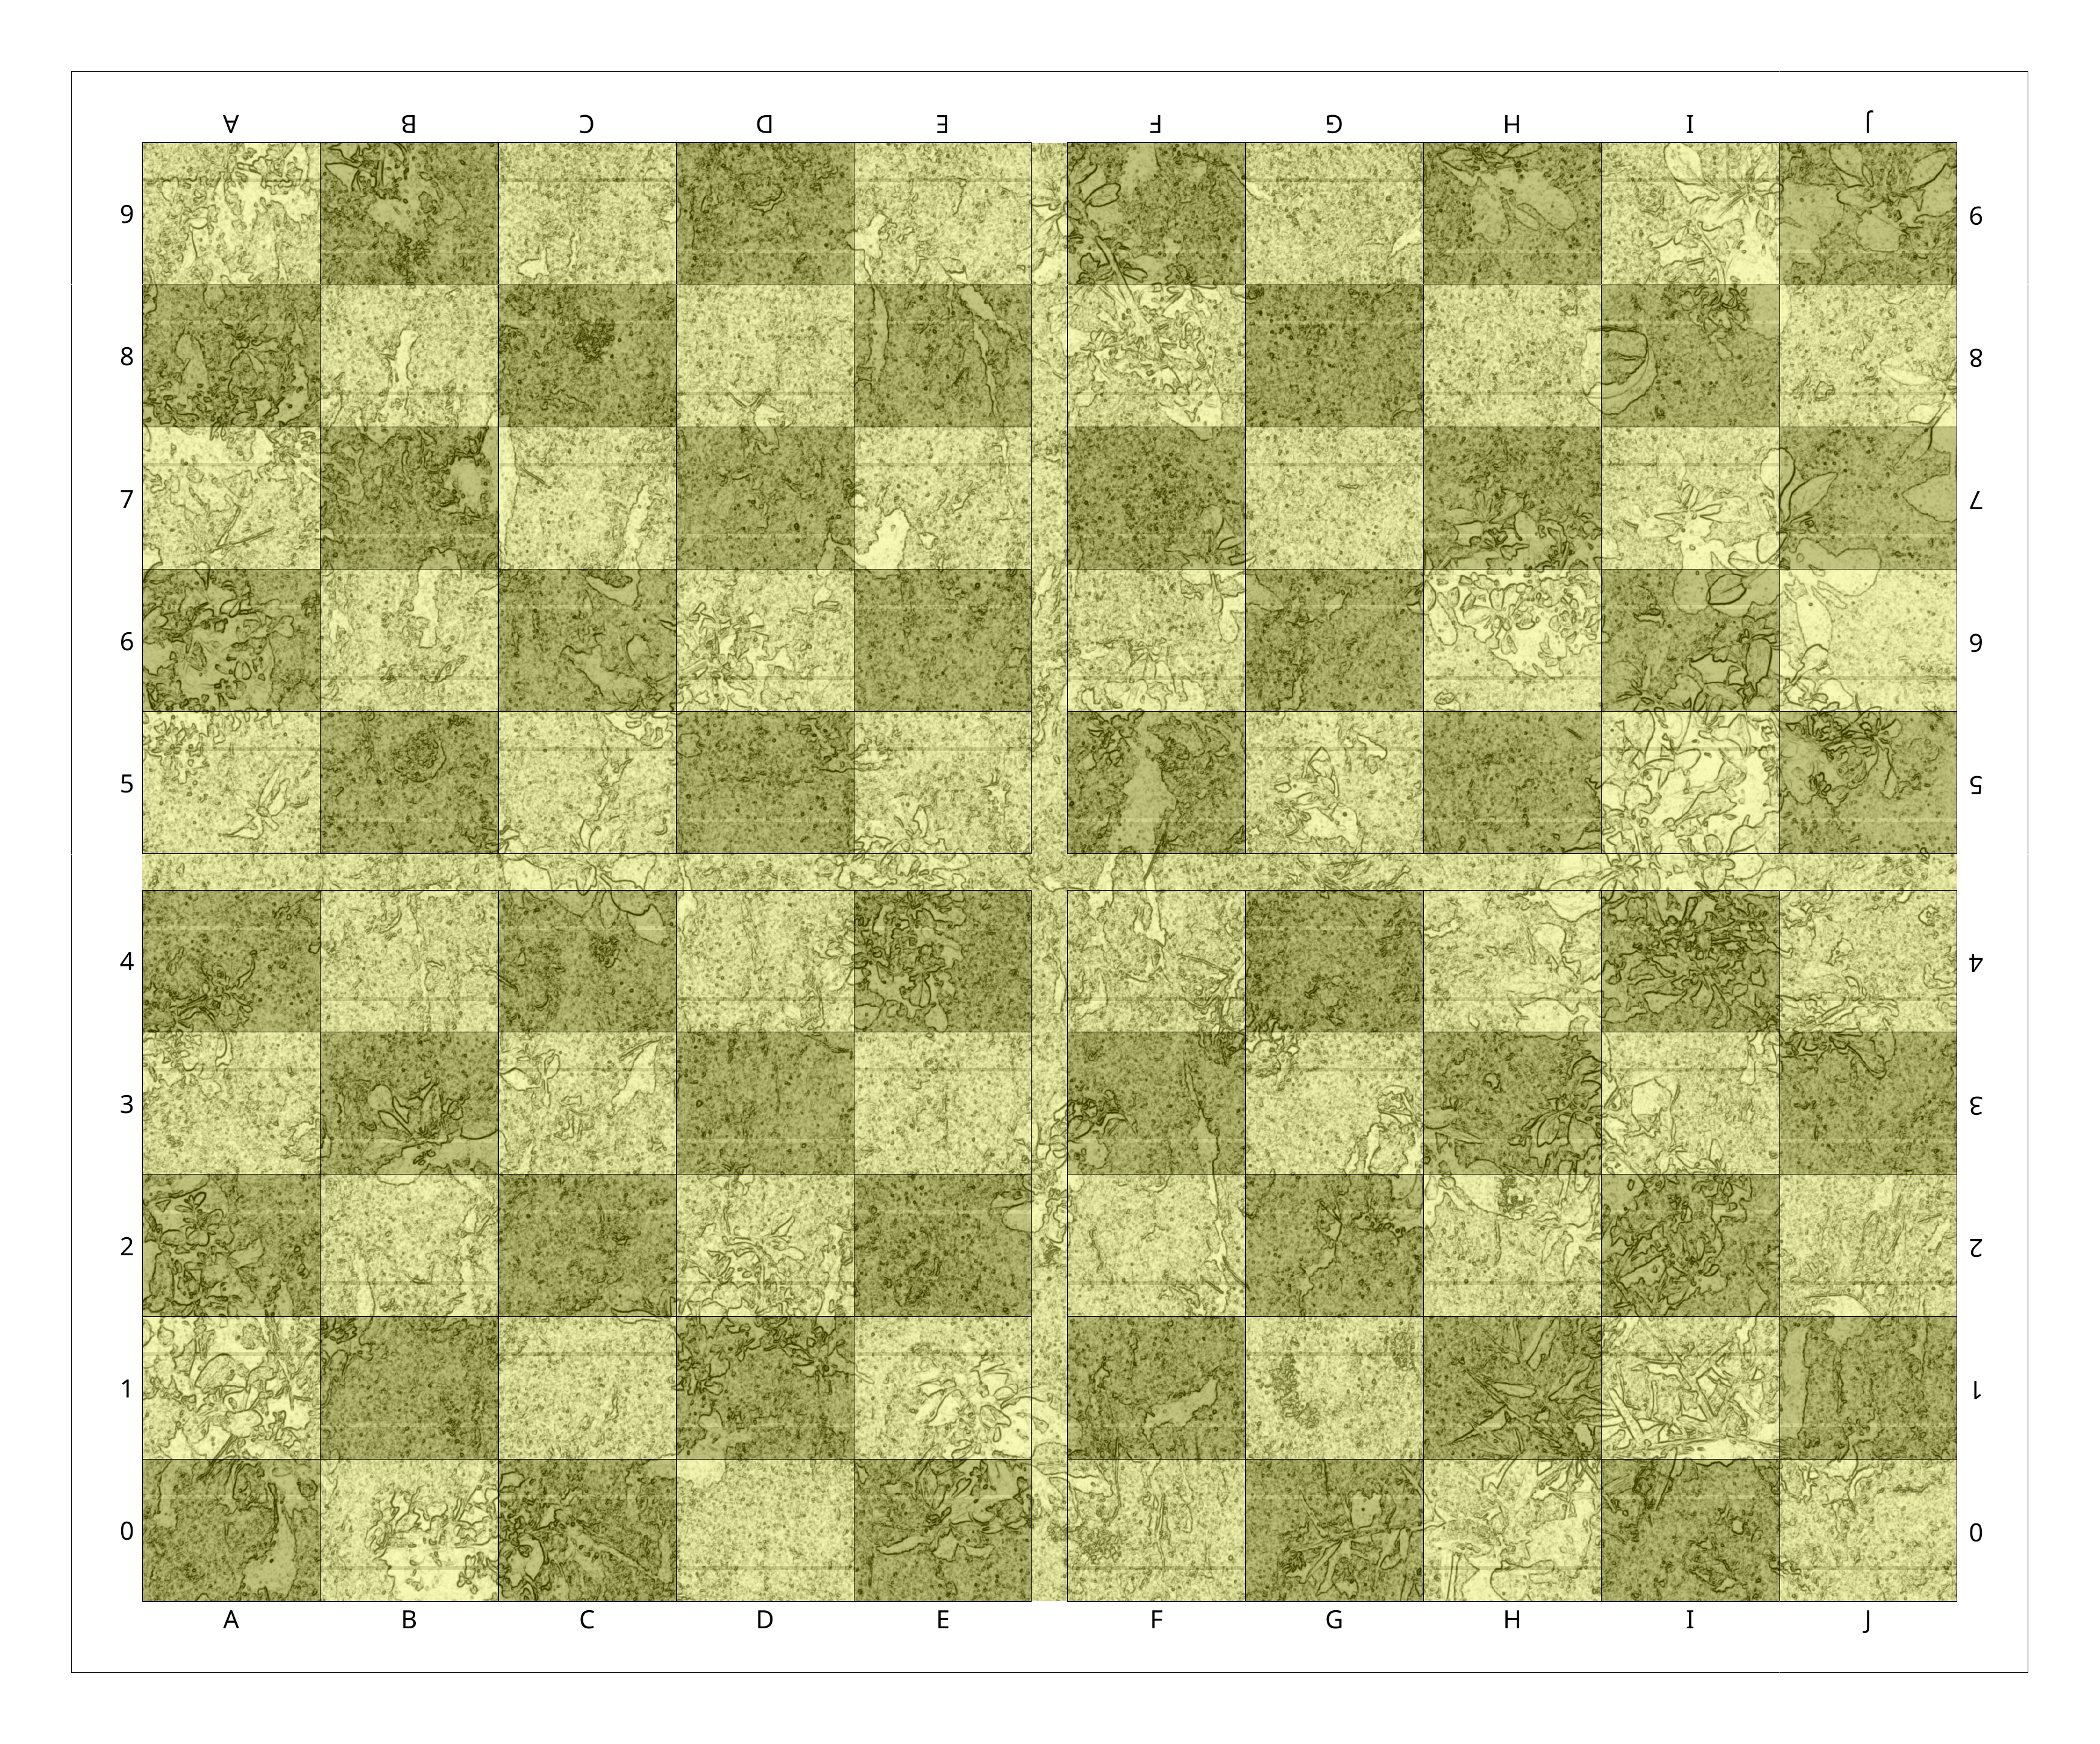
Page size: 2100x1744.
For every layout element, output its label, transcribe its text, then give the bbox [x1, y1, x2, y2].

table_cell B [320, 1602, 498, 1672]
table_cell [1957, 890, 2028, 1032]
table_cell G [1245, 1602, 1423, 1672]
table_header [1245, 72, 1423, 142]
table_cell [1032, 1602, 1067, 1672]
table_cell [1957, 569, 2028, 712]
table_cell A [142, 1602, 320, 1672]
table_header [1423, 72, 1601, 142]
table_cell 2 [72, 1175, 142, 1317]
table_cell 1 [72, 1317, 142, 1460]
table_cell D [676, 1602, 854, 1672]
table_cell H [1423, 1602, 1601, 1672]
table_header [854, 72, 1032, 142]
table_cell [1957, 1317, 2028, 1460]
table_cell [1957, 1460, 2028, 1602]
table_cell [1957, 1032, 2028, 1175]
table_cell 8 [72, 285, 142, 427]
table_cell F [1067, 1602, 1245, 1672]
table_cell [1957, 285, 2028, 427]
table_cell [1957, 855, 2028, 890]
table_cell 9 [72, 142, 142, 284]
table_header [142, 72, 320, 142]
table_cell 3 [72, 1032, 142, 1175]
table_cell [72, 1602, 142, 1672]
table_cell [1957, 1602, 2028, 1672]
table_cell E [854, 1602, 1032, 1672]
table_cell [1957, 712, 2028, 854]
table_cell 0 [72, 1460, 142, 1602]
table_header [320, 72, 498, 142]
table_cell 5 [72, 712, 142, 854]
table_cell I [1601, 1602, 1779, 1672]
table_header [72, 72, 142, 142]
table_cell 4 [72, 890, 142, 1032]
table_header [1957, 72, 2028, 142]
table_cell [1957, 427, 2028, 569]
table_header [498, 72, 676, 142]
table_header [1032, 72, 1067, 142]
table_cell J [1779, 1602, 1957, 1672]
table_header [676, 72, 854, 142]
table_cell [1957, 142, 2028, 284]
table_header [1067, 72, 1245, 142]
table_cell 7 [72, 427, 142, 569]
table_cell [1957, 1175, 2028, 1317]
table_cell [72, 855, 142, 890]
table_header [1601, 72, 1779, 142]
table_cell 6 [72, 569, 142, 712]
table_header [1779, 72, 1957, 142]
table_cell C [498, 1602, 676, 1672]
